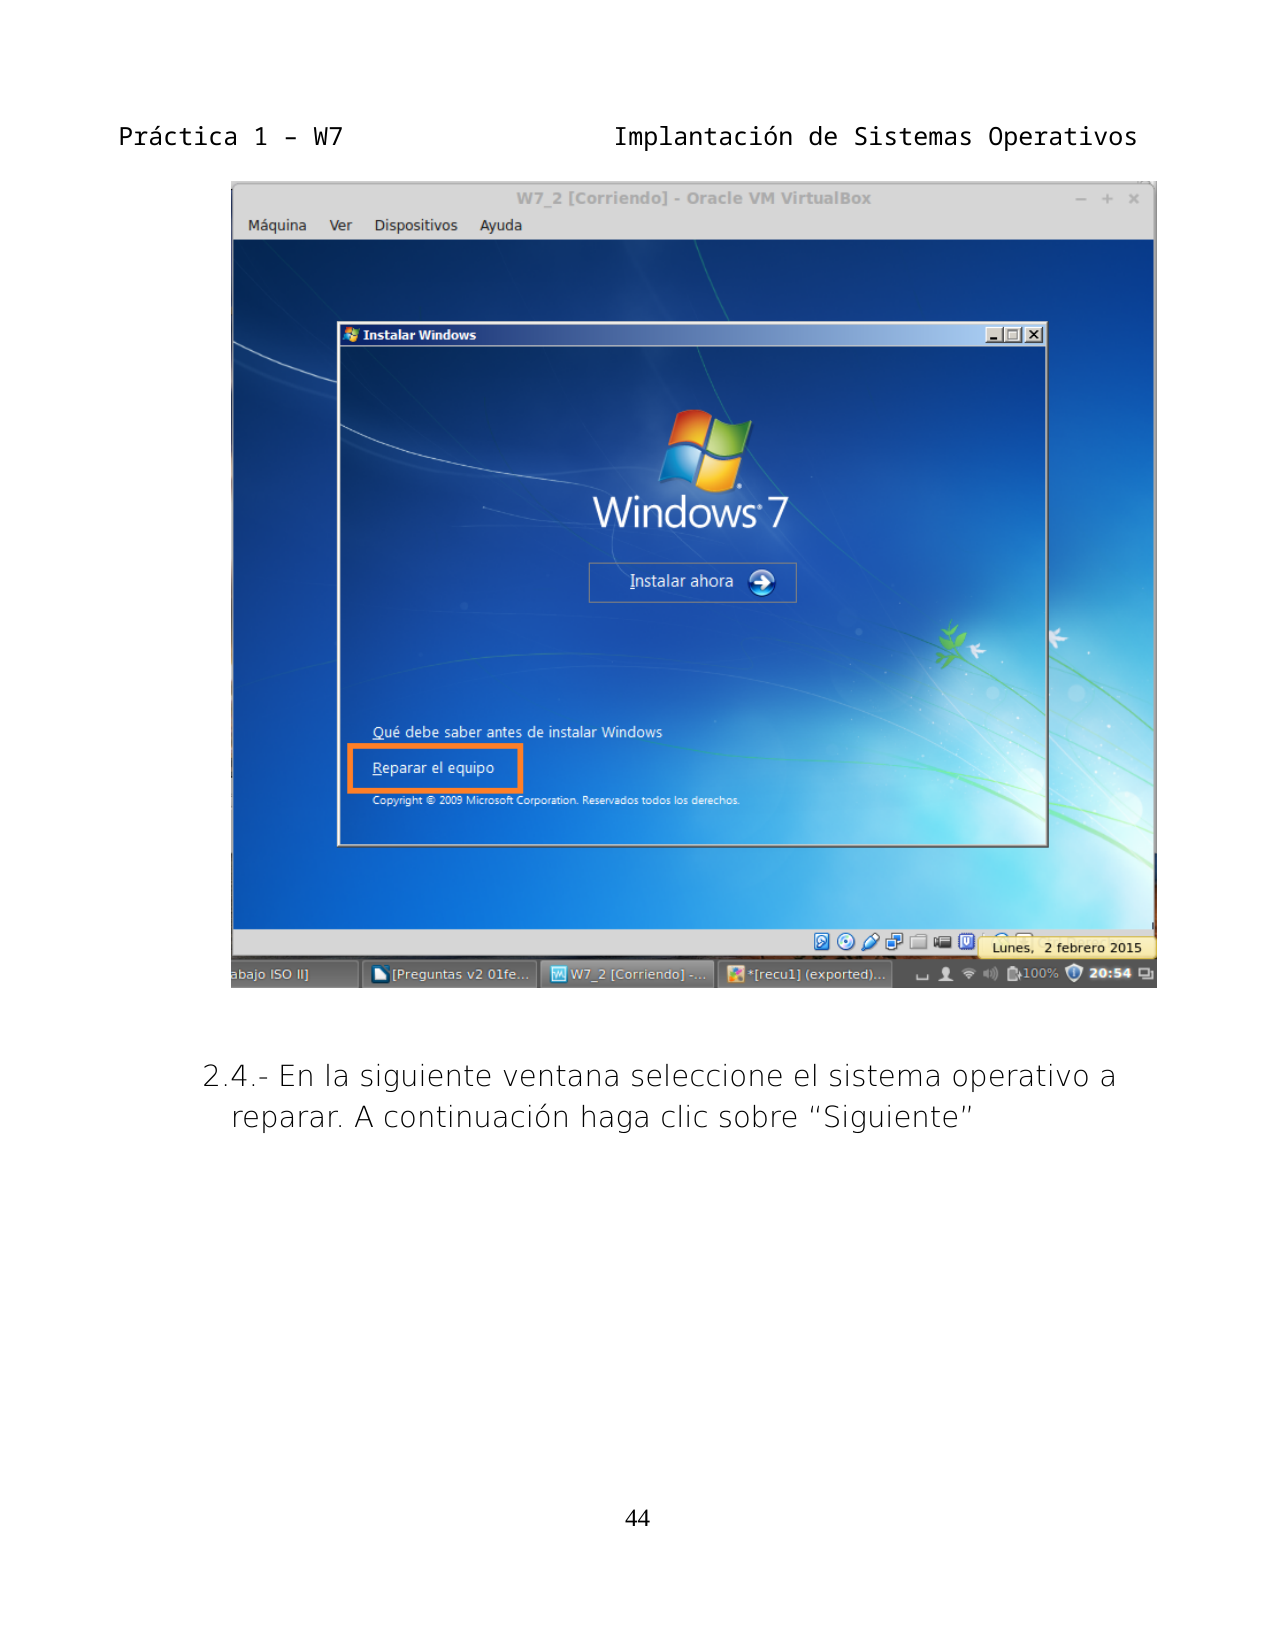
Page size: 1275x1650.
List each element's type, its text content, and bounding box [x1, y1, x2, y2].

picture [231, 181, 1157, 988]
list En la siguiente ventana seleccione el sistema operativo a reparar. A continuación haga clic sobre “Siguiente” [193, 1059, 1157, 1134]
